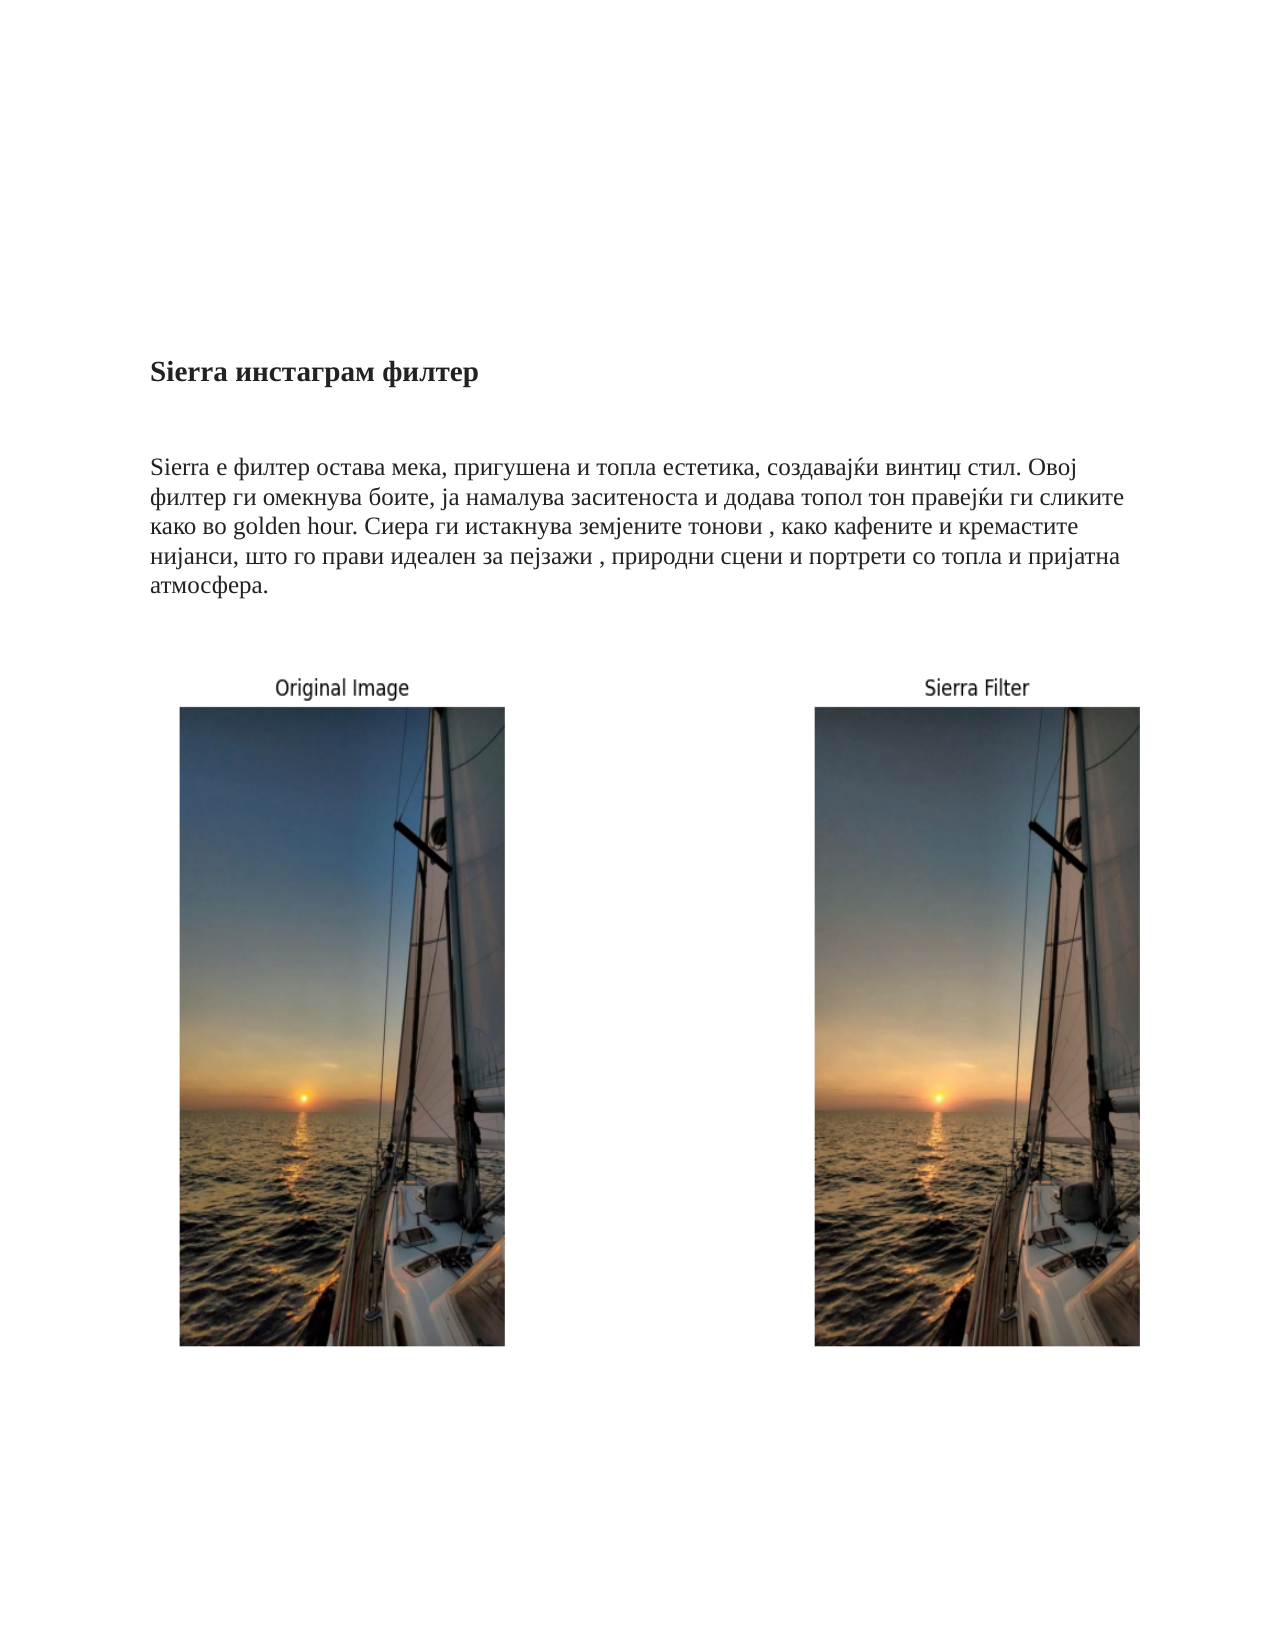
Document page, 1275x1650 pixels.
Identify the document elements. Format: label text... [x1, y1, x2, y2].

text Sierra е филтер остава мека, пригушена и топла естетика, создавајќи винтиџ стил. Овој филтер ги омекнува боите, ја намалува заситеноста и додава топол тон правејќи ги сликите како во golden hour. Сиера ги истакнува земјените тонови , како кафените и кремастите нијанси, што го прави идеален за пејзажи , природни сцени и портрети со топла и пријатна атмосфера. [150, 452, 1125, 599]
text Sierra инстаграм филтер [150, 354, 1125, 388]
